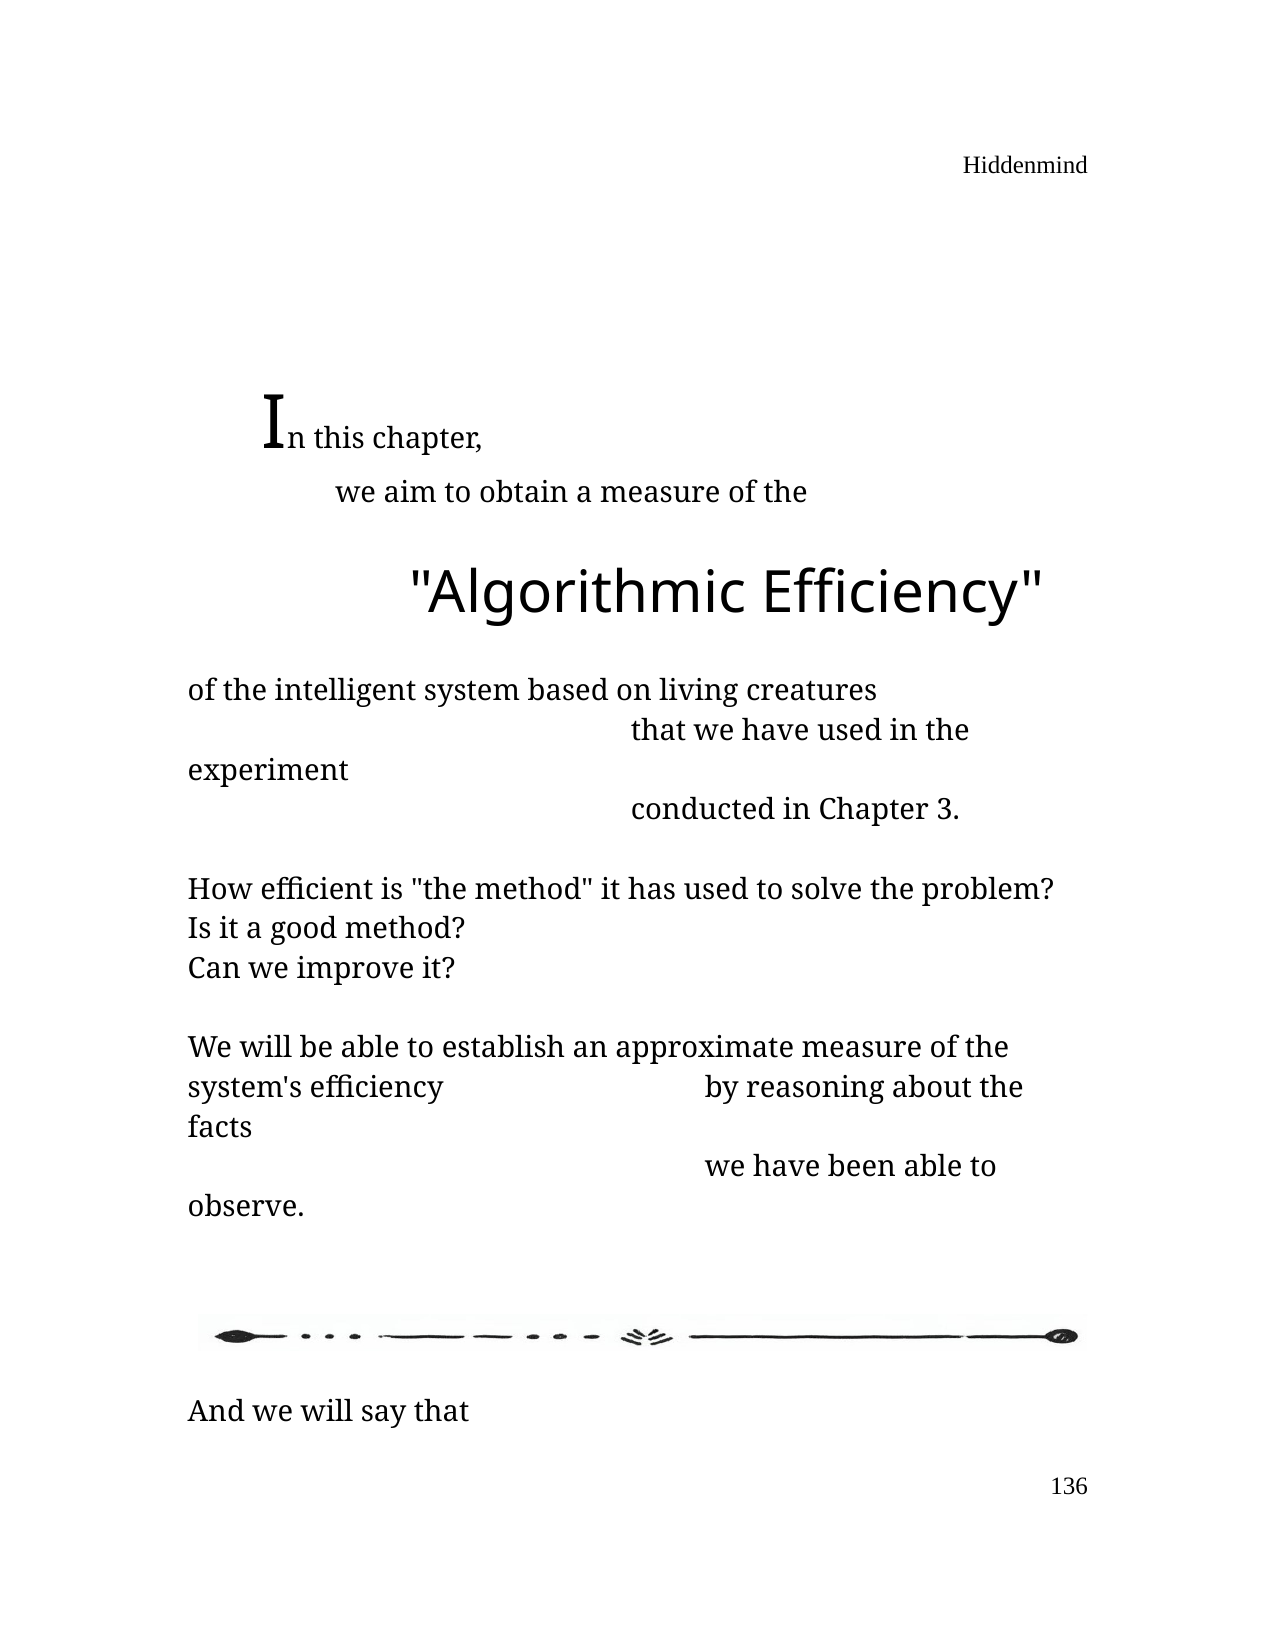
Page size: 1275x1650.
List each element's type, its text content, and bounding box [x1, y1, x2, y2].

text We will be able to establish an approximate measure of the system's efficiency by reasoning about the facts [187, 1027, 1087, 1146]
text In this chapter, [187, 369, 1087, 471]
text conducted in Chapter 3. [187, 788, 1087, 828]
text we aim to obtain a measure of the [187, 471, 1087, 511]
text Is it a good method? [187, 908, 1087, 947]
text we have been able to observe. [187, 1146, 1087, 1225]
text Can we improve it? [187, 947, 1087, 987]
text "Algorithmic Efficiency" [187, 550, 1087, 630]
text And we will say that [187, 1390, 622, 1430]
text How efficient is "the method" it has used to solve the problem? [187, 868, 1087, 908]
picture [198, 1314, 1088, 1351]
text of the intelligent system based on living creatures [187, 669, 1087, 709]
text that we have used in the experiment [187, 709, 1087, 788]
